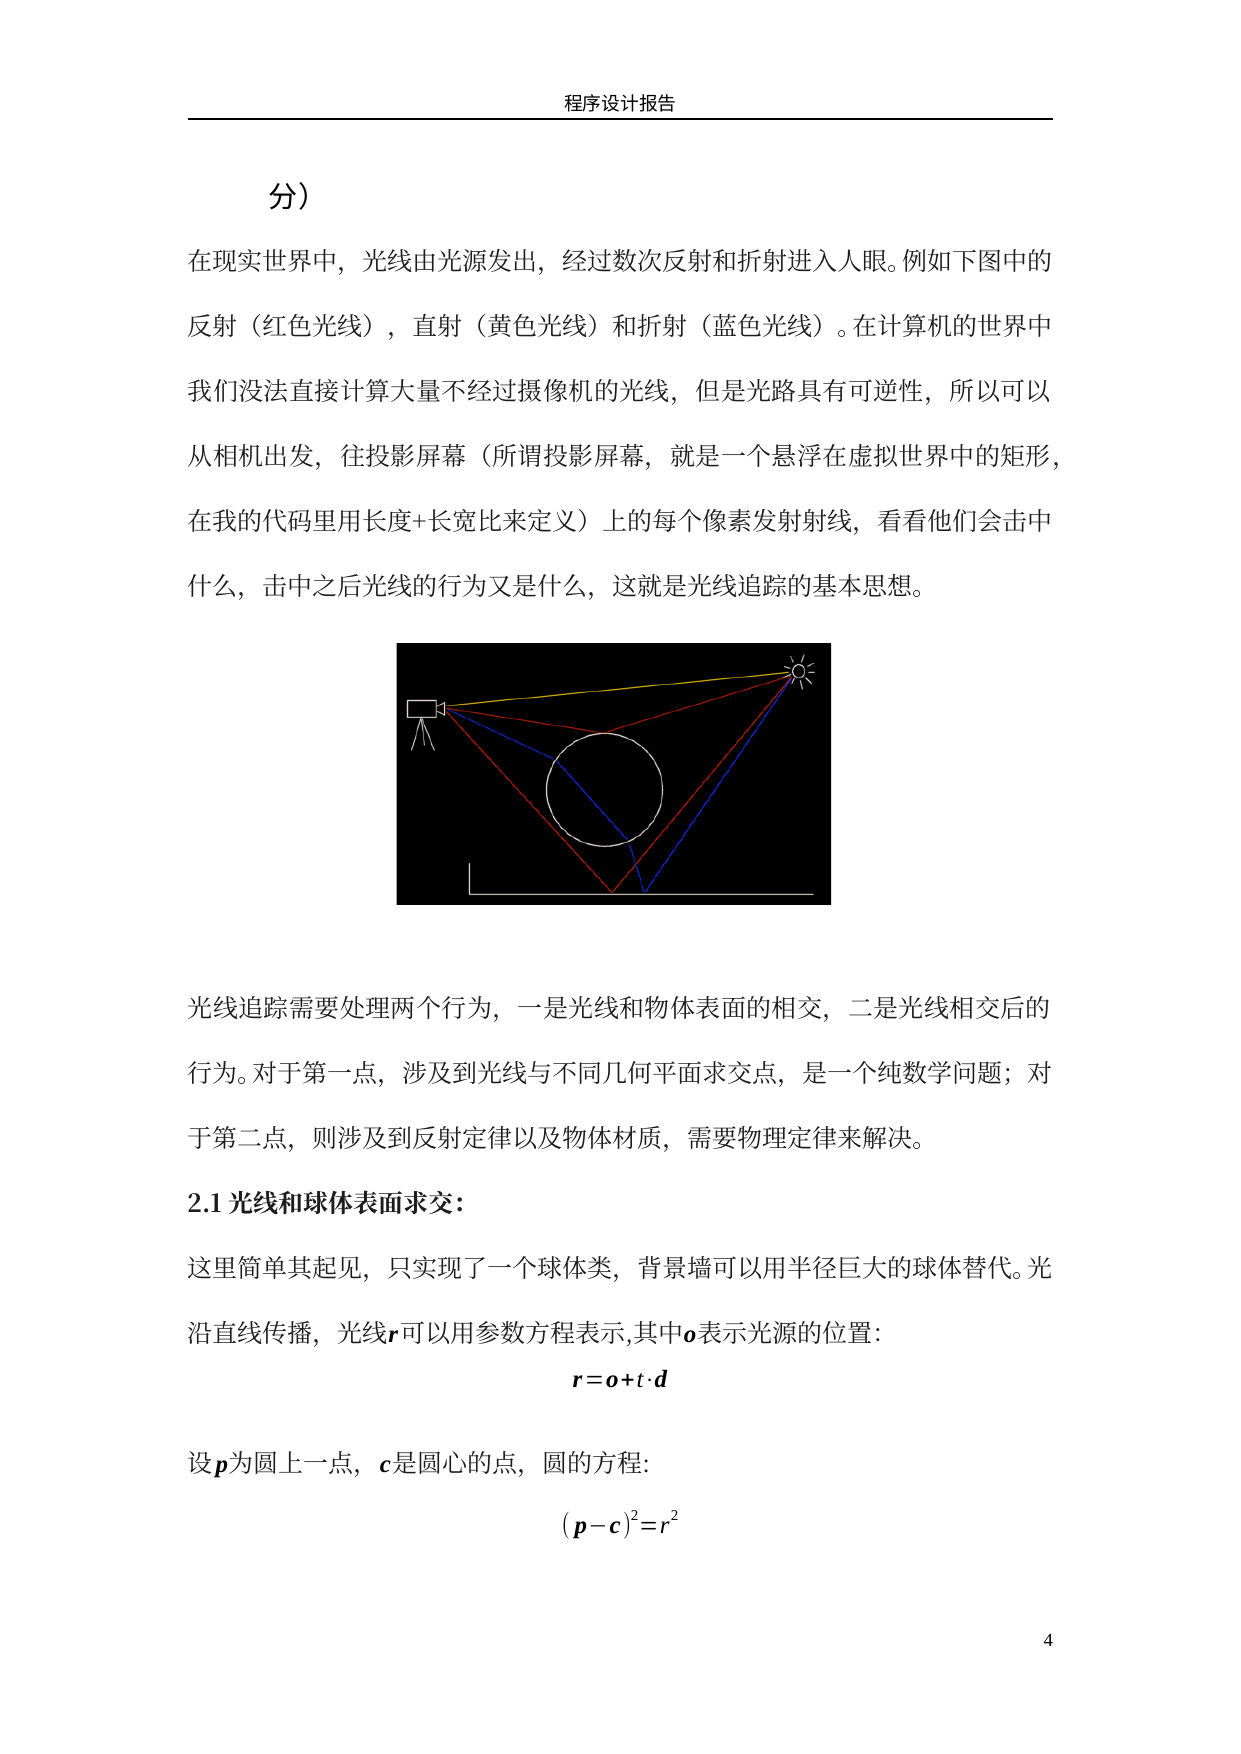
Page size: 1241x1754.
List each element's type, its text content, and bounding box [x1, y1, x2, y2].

text 光线追踪需要处理两个行为，一是光线和物体表面的相交，二是光线相交后的行为。对于第一点，涉及到光线与不同几何平面求交点，是一个纯数学问题；对于第二点，则涉及到反射定律以及物体材质，需要物理定律来解决。 [187, 617, 1053, 1169]
text 在现实世界中，光线由光源发出，经过数次反射和折射进入人眼。例如下图中的反射（红色光线），直射（黄色光线）和折射（蓝色光线）。在计算机的世界中，我们没法直接计算大量不经过摄像机的光线，但是光路具有可逆性，所以可以从相机出发，往投影屏幕（所谓投影屏幕，就是一个悬浮在虚拟世界中的矩形，在我的代码里用长度+长宽比来定义）上的每个像素发射射线，看看他们会击中什么，击中之后光线的行为又是什么，这就是光线追踪的基本思想。 [187, 227, 1053, 617]
list 程序设计中使用的关键技术和涉及的相关算法的原理 （10分） [231, 162, 1053, 227]
text 设为圆上一点，是圆心的点，圆的方程: [187, 1429, 1053, 1494]
picture [396, 643, 832, 905]
text 这里简单其起见，只实现了一个球体类，背景墙可以用半径巨大的球体替代。光沿直线传播，光线可以用参数方程表示,其中表示光源的位置： [187, 1234, 1053, 1364]
text 2.1 光线和球体表面求交： [187, 1169, 1053, 1234]
